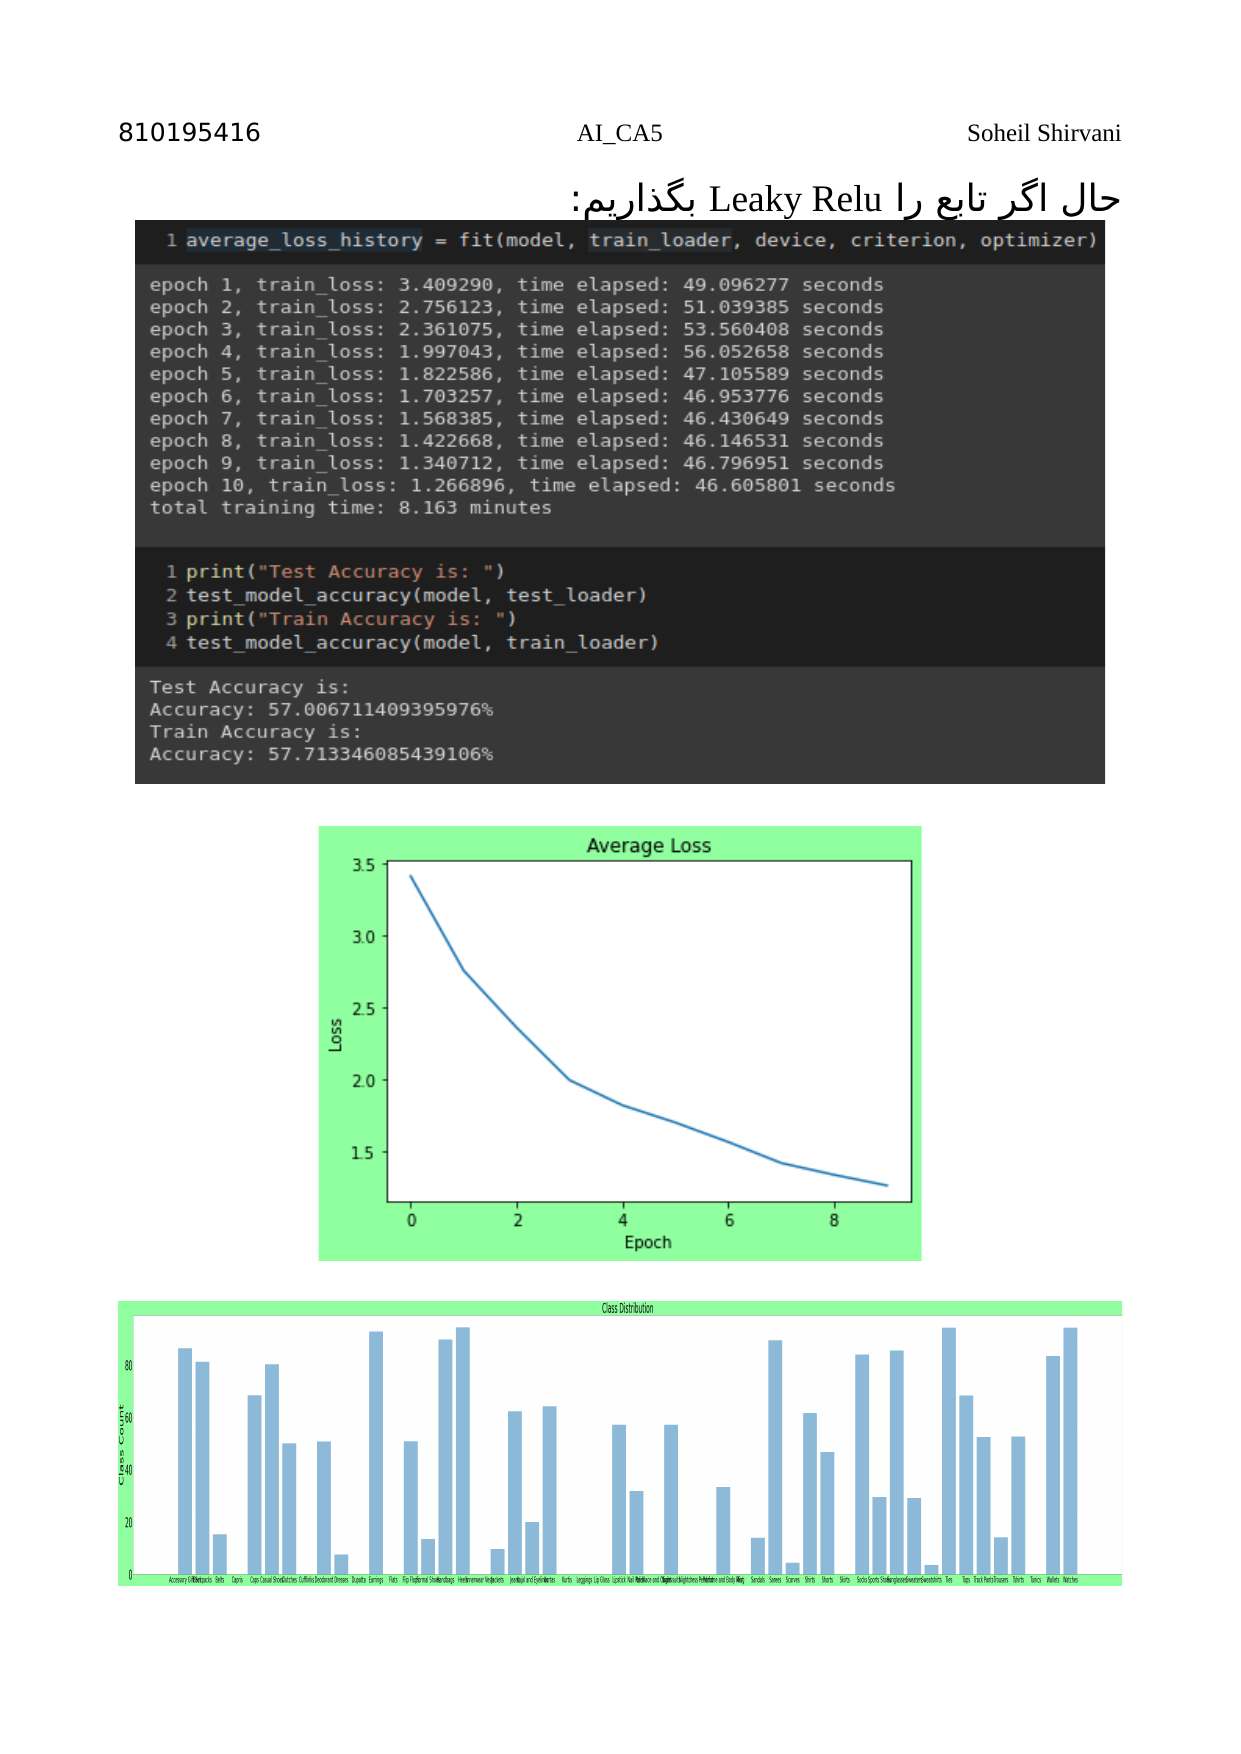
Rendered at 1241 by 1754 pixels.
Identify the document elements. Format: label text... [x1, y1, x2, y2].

picture [318, 826, 922, 1261]
text حال اگر تابع را Leaky Relu بگذاریم: [118, 177, 1122, 221]
picture [135, 220, 1106, 784]
picture [118, 1301, 1123, 1586]
